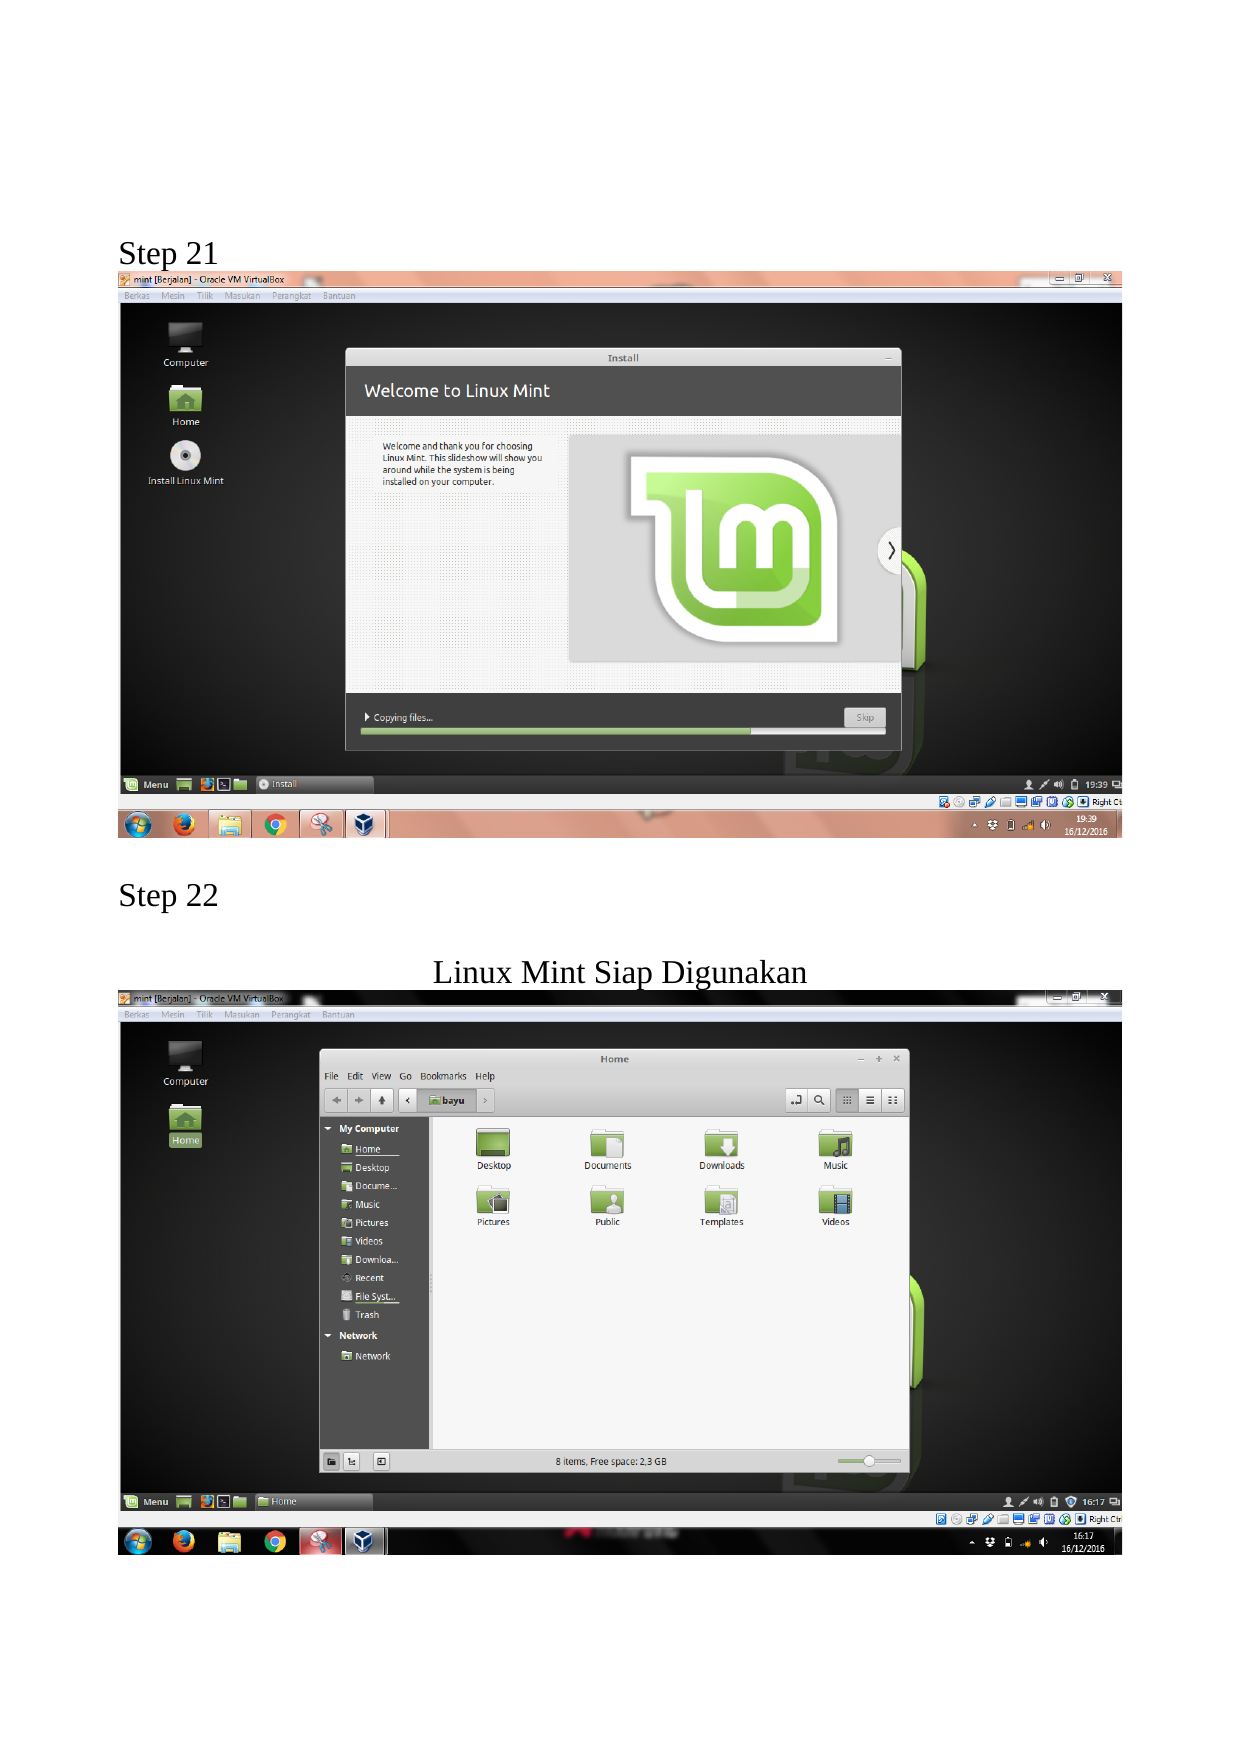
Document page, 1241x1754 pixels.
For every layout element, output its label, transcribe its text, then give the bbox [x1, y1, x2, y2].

text Step 21 [118, 233, 1122, 271]
picture [118, 271, 1123, 838]
text Step 22 [118, 876, 1122, 914]
picture [118, 990, 1123, 1555]
text Linux Mint Siap Digunakan [118, 952, 1122, 990]
